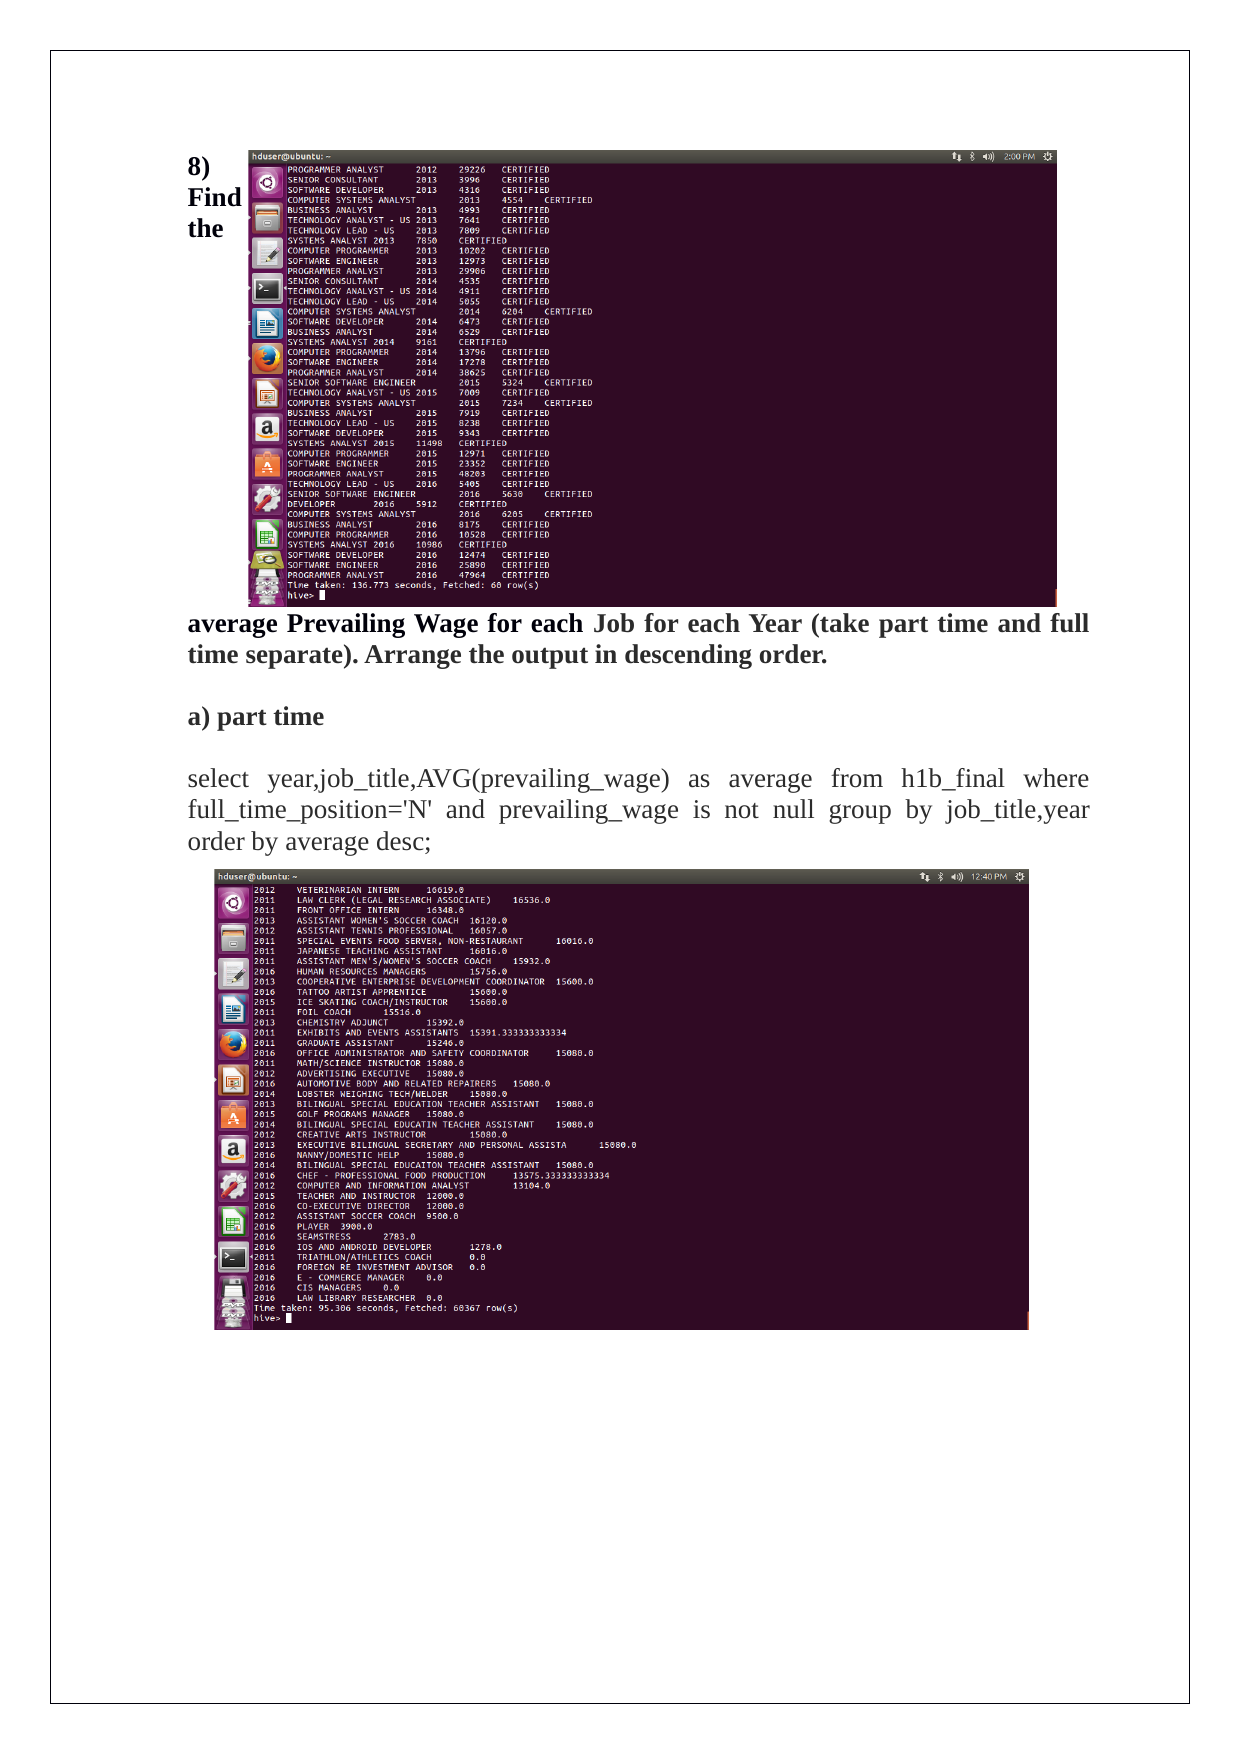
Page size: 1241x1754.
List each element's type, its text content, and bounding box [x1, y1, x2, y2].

picture [214, 869, 1029, 1330]
text select year,job_title,AVG(prevailing_wage) as average from h1b_final where full_time_position='N' and prevailing_wage is not null group by job_title,year order by average desc; [187, 762, 1090, 856]
text 8) Find the average Prevailing Wage for each Job for each Year (take part time and full time separate). Arrange the output in descending order. [187, 150, 1090, 669]
text a) part time [187, 700, 1090, 731]
picture [248, 150, 1057, 607]
